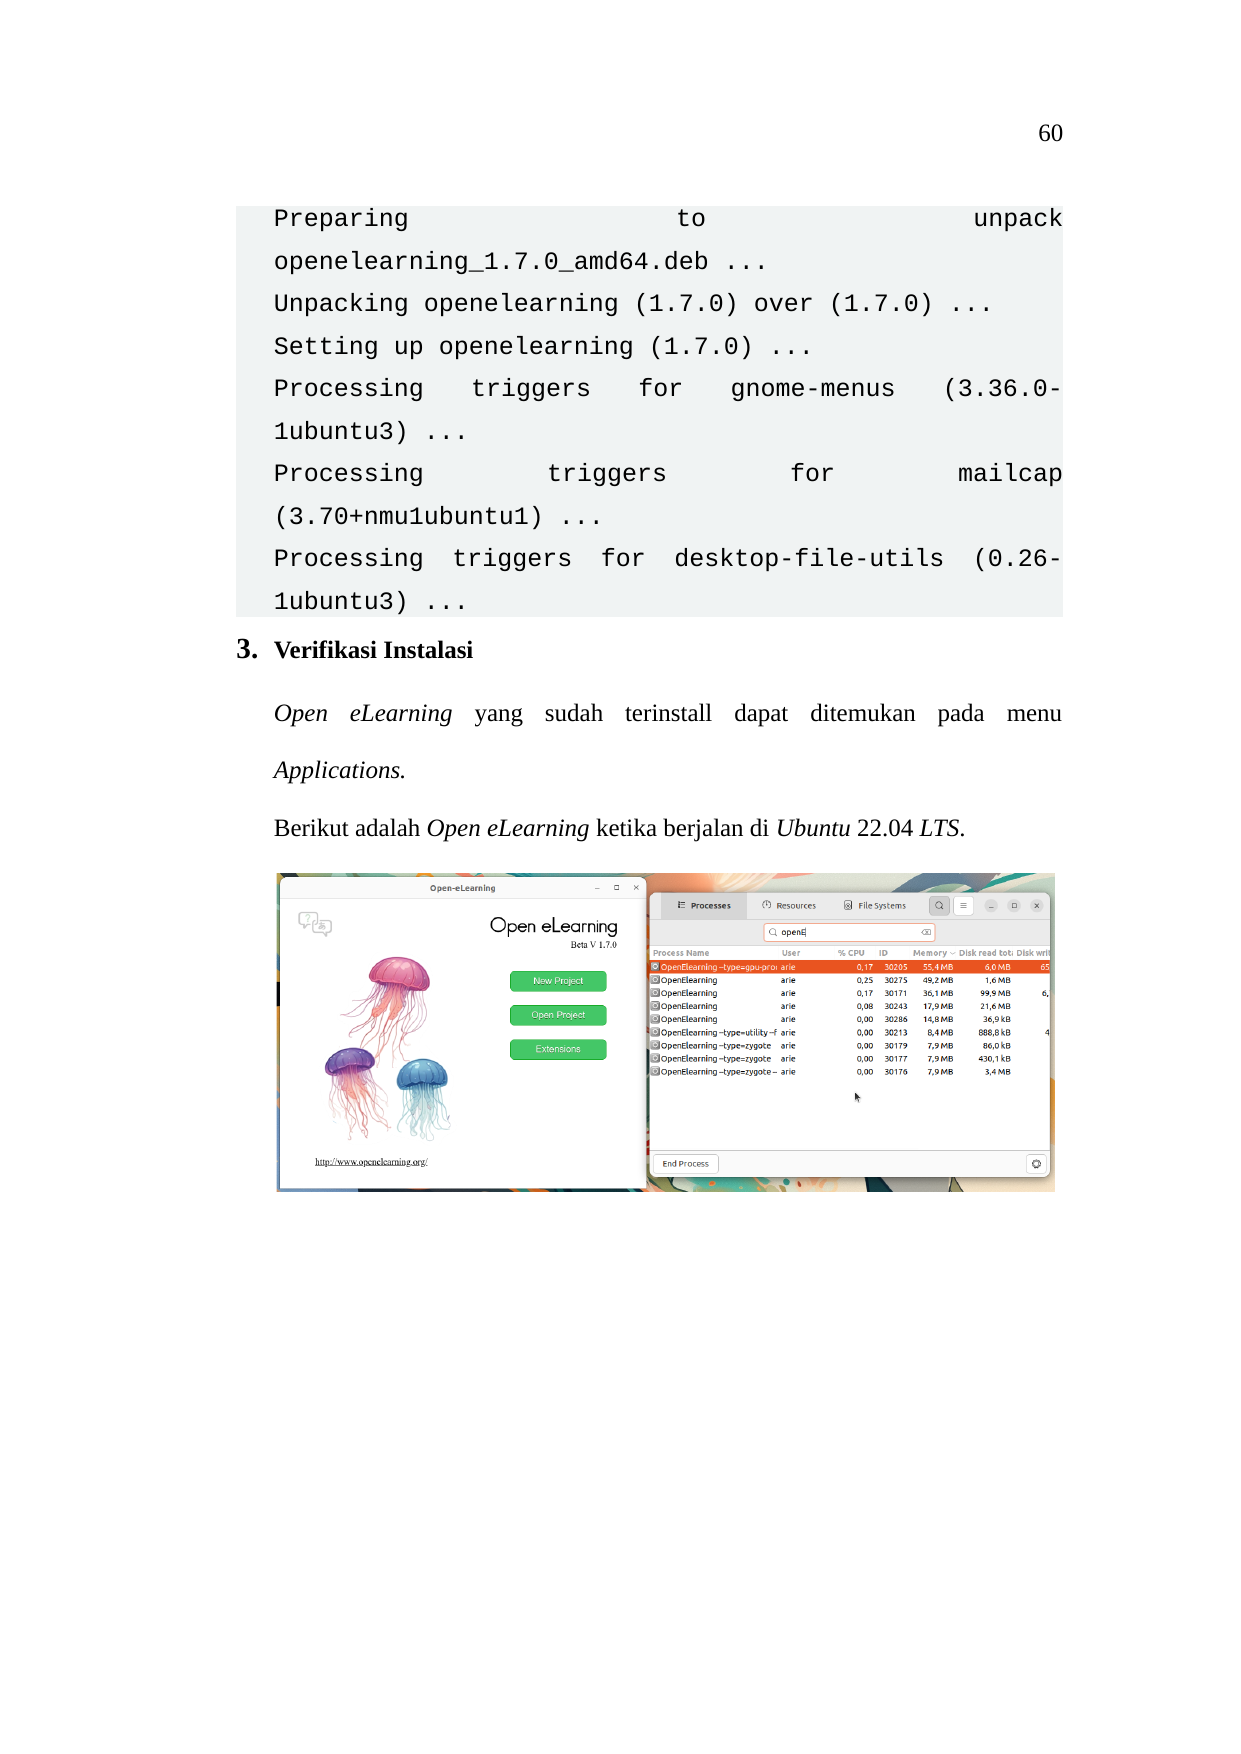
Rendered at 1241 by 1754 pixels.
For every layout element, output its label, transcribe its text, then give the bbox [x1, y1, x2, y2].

list Processing triggers for gnome-menus (3.36.0-1ubuntu3) ... [236, 376, 1063, 447]
list Unpacking openelearning (1.7.0) over (1.7.0) ... [236, 291, 1063, 319]
list Berikut adalah Open eLearning ketika berjalan di Ubuntu 22.04 LTS. [236, 813, 1063, 842]
list Processing triggers for mailcap (3.70+nmu1ubuntu1) ... [236, 461, 1063, 532]
list Preparing to unpack openelearning_1.7.0_amd64.deb ... [236, 206, 1063, 277]
list Open eLearning yang sudah terinstall dapat ditemukan pada menu Applications. [236, 698, 1063, 784]
list Verifikasi Instalasi [236, 631, 1063, 664]
picture [276, 873, 1055, 1192]
list Processing triggers for desktop-file-utils (0.26-1ubuntu3) ... [236, 546, 1063, 617]
list Setting up openelearning (1.7.0) ... [236, 333, 1063, 362]
